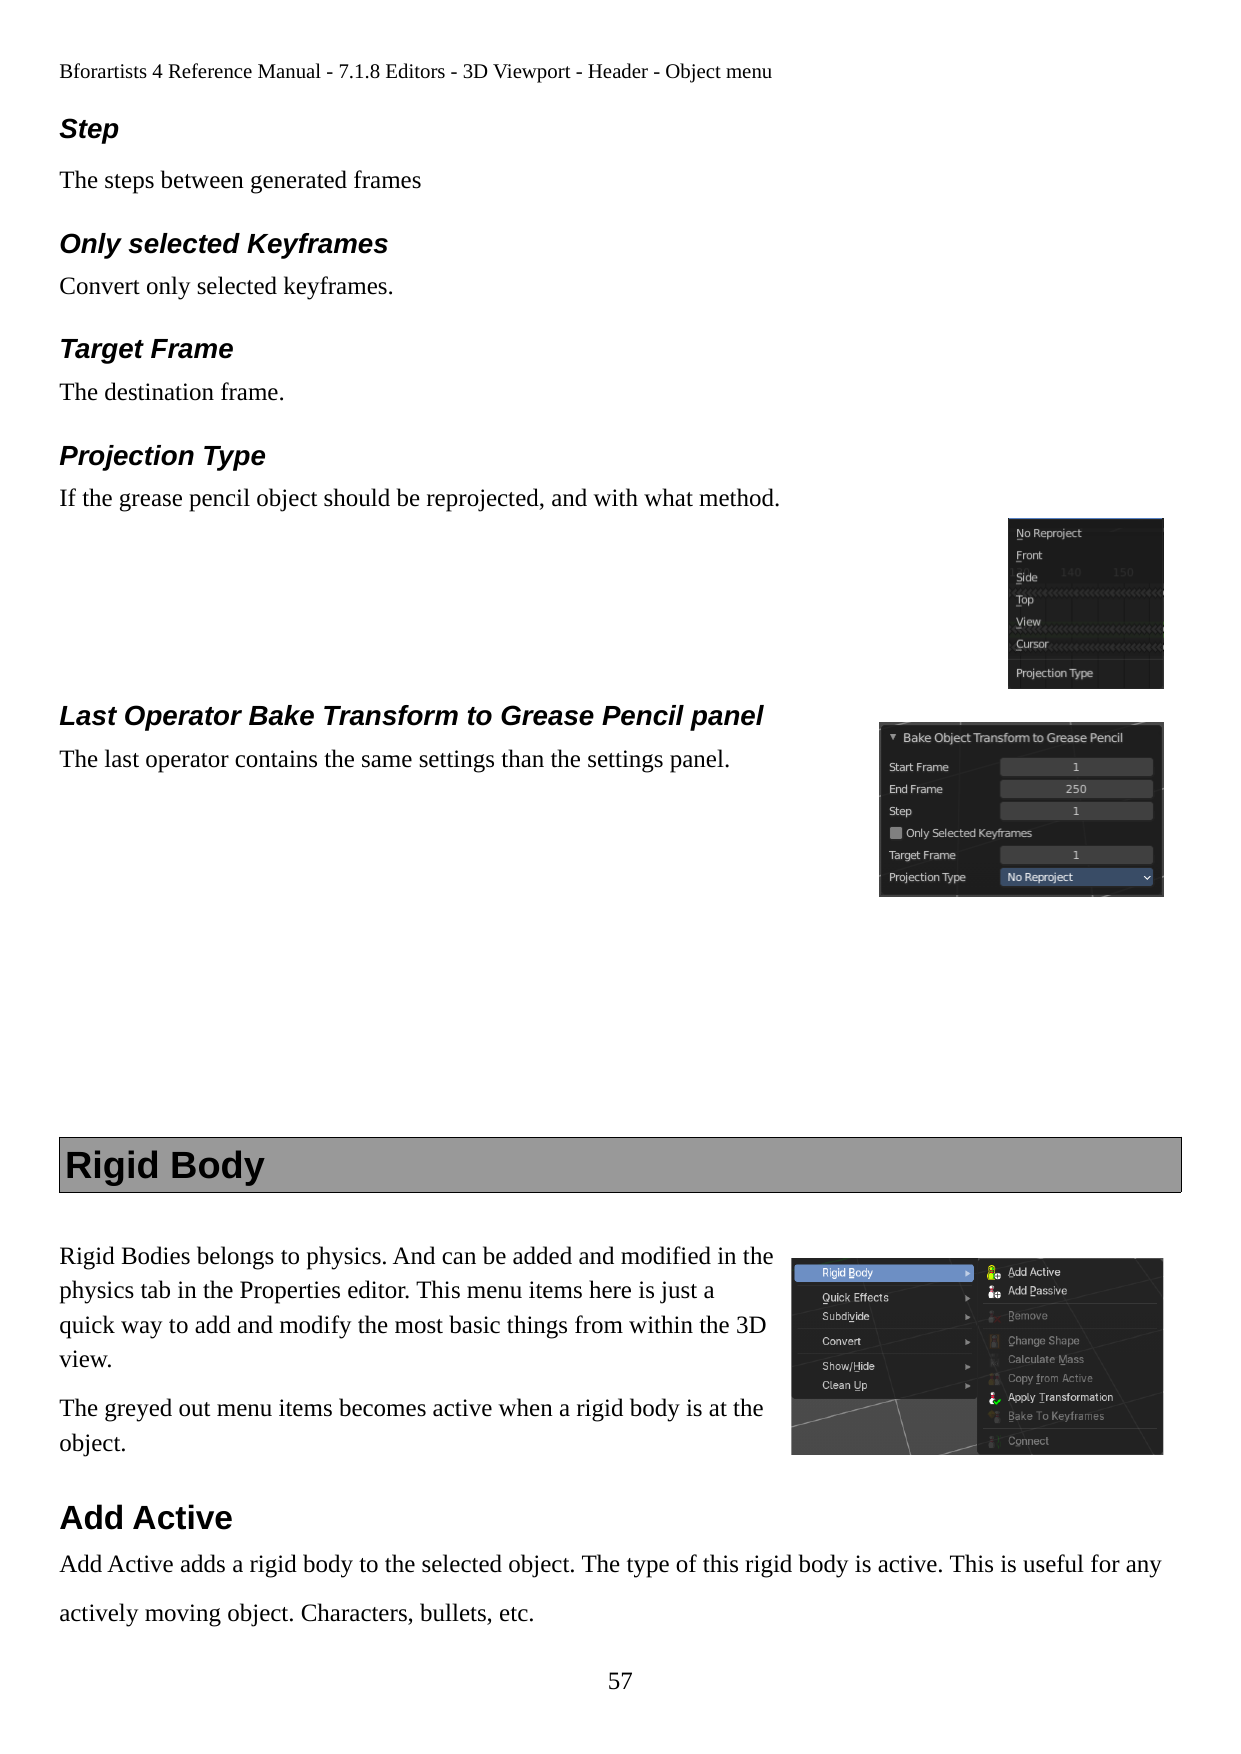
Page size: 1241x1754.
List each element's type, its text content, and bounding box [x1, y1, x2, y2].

subtitle Add Active [59, 1498, 1181, 1537]
text The steps between generated frames [59, 165, 1181, 194]
picture [879, 722, 1164, 897]
text If the grease pencil object should be reprojected, and with what method. [59, 483, 1181, 512]
subtitle Projection Type [59, 439, 1181, 471]
text The destination frame. [59, 377, 1181, 406]
text The greyed out menu items becomes active when a rigid body is at the object. [59, 1393, 1181, 1457]
picture [791, 1258, 1164, 1455]
text Step [59, 113, 1181, 144]
text Rigid Bodies belongs to physics. And can be added and modified in the physics tab in the Properties editor. This menu items here is just a quick way to add and modify the most basic things from within the 3D view. [59, 1241, 1181, 1373]
subtitle Last Operator Bake Transform to Grease Pencil panel [59, 700, 1181, 732]
subtitle Target Frame [59, 333, 1181, 365]
text The last operator contains the same settings than the settings panel. [59, 744, 879, 773]
text Convert only selected keyframes. [59, 271, 1181, 300]
picture [1008, 518, 1164, 689]
text Add Active adds a rigid body to the selected object. The type of this rigid body is active. This is useful for any [59, 1549, 1181, 1578]
text actively moving object. Characters, bullets, etc. [59, 1598, 1181, 1627]
subtitle Only selected Keyframes [59, 227, 1181, 259]
table_header Rigid Body [60, 1138, 1181, 1192]
